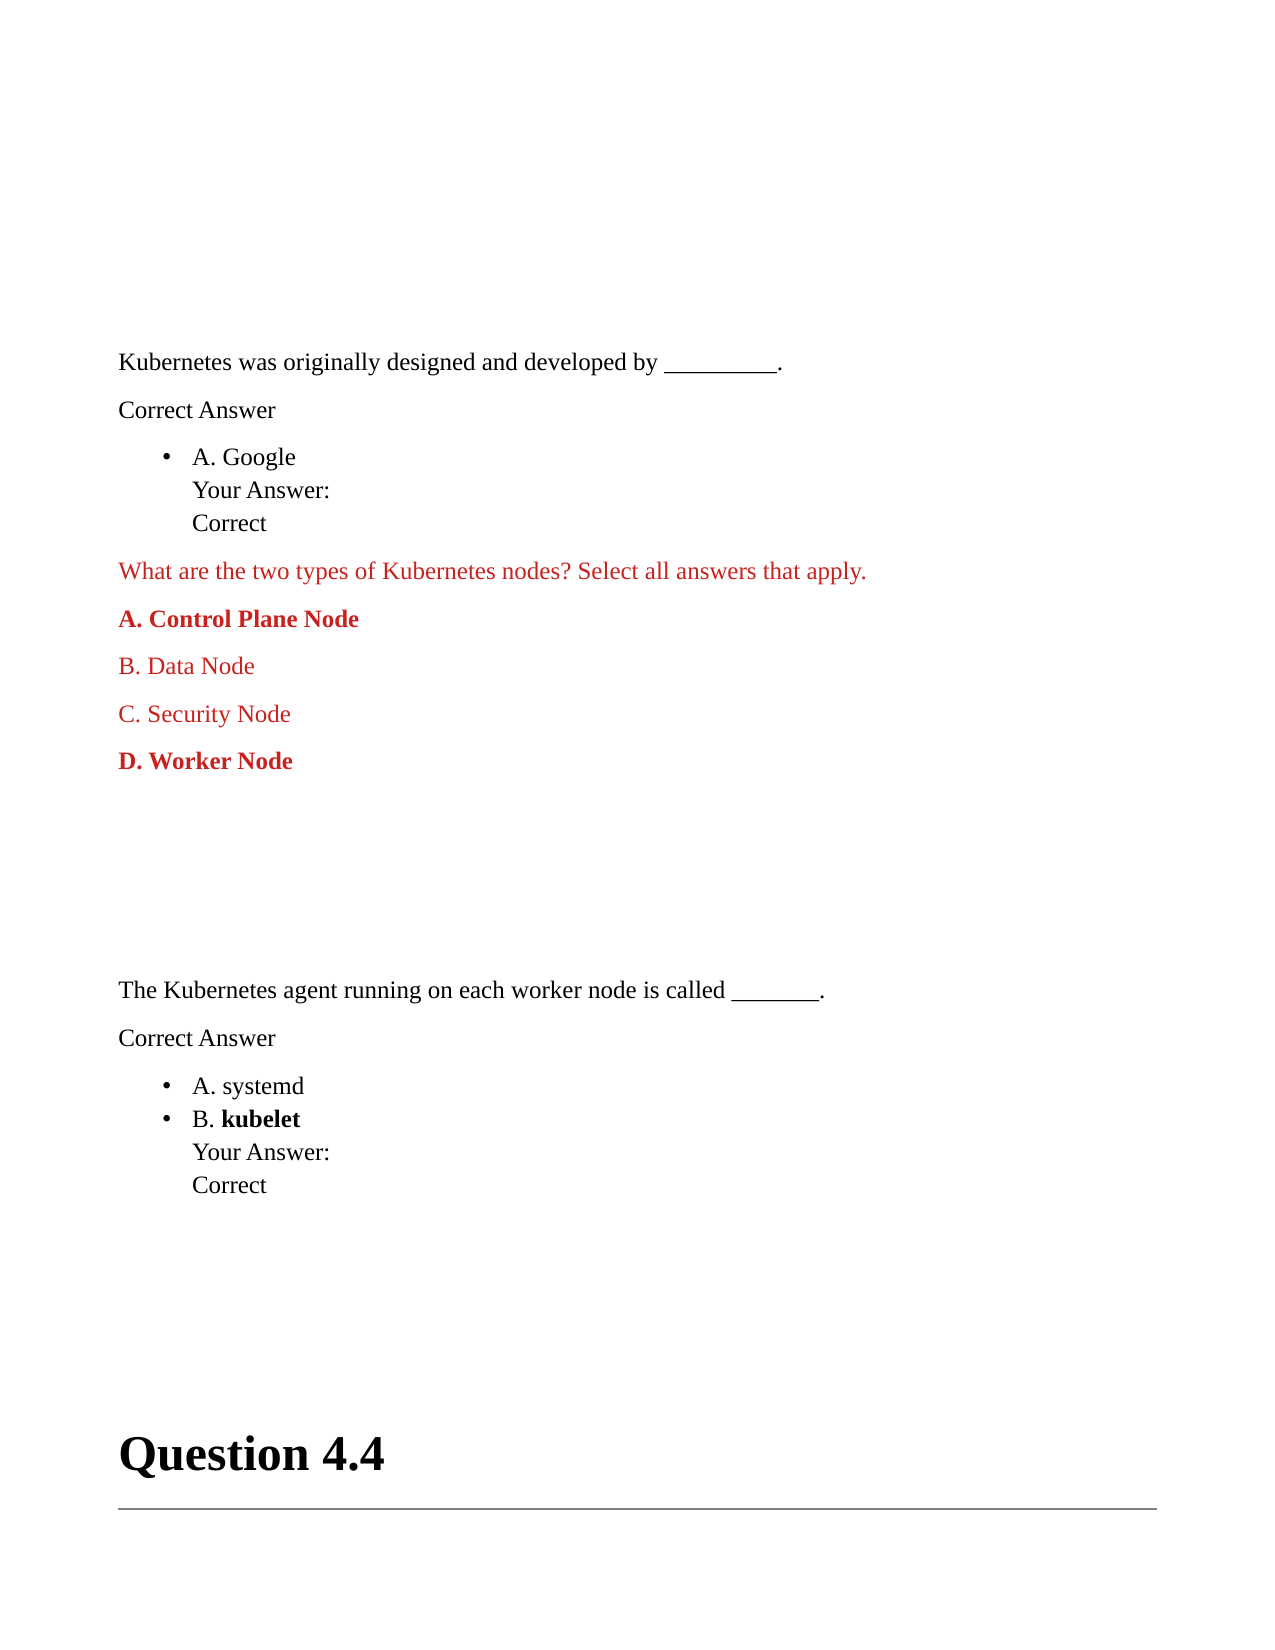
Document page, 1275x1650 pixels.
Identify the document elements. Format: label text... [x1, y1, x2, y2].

list Your Answer: [162, 475, 1157, 504]
list Correct [162, 1170, 1157, 1198]
text The Kubernetes agent running on each worker node is called _______. [118, 976, 1157, 1004]
list B. kubelet [162, 1104, 1157, 1132]
list A. Google [162, 442, 1157, 471]
text A. Control Plane Node [118, 604, 1157, 632]
text C. Security Node [118, 699, 1157, 728]
subtitle Question 4.4 [118, 1424, 1157, 1481]
text B. Data Node [118, 651, 1157, 680]
text Kubernetes was originally designed and developed by _________. [118, 347, 1157, 376]
text What are the two types of Kubernetes nodes? Select all answers that apply. [118, 556, 1157, 585]
list Your Answer: [162, 1137, 1157, 1166]
text Correct Answer [118, 395, 1157, 423]
list A. systemd [162, 1071, 1157, 1099]
text Correct Answer [118, 1023, 1157, 1052]
text D. Worker Node [118, 746, 1157, 775]
list Correct [162, 508, 1157, 537]
